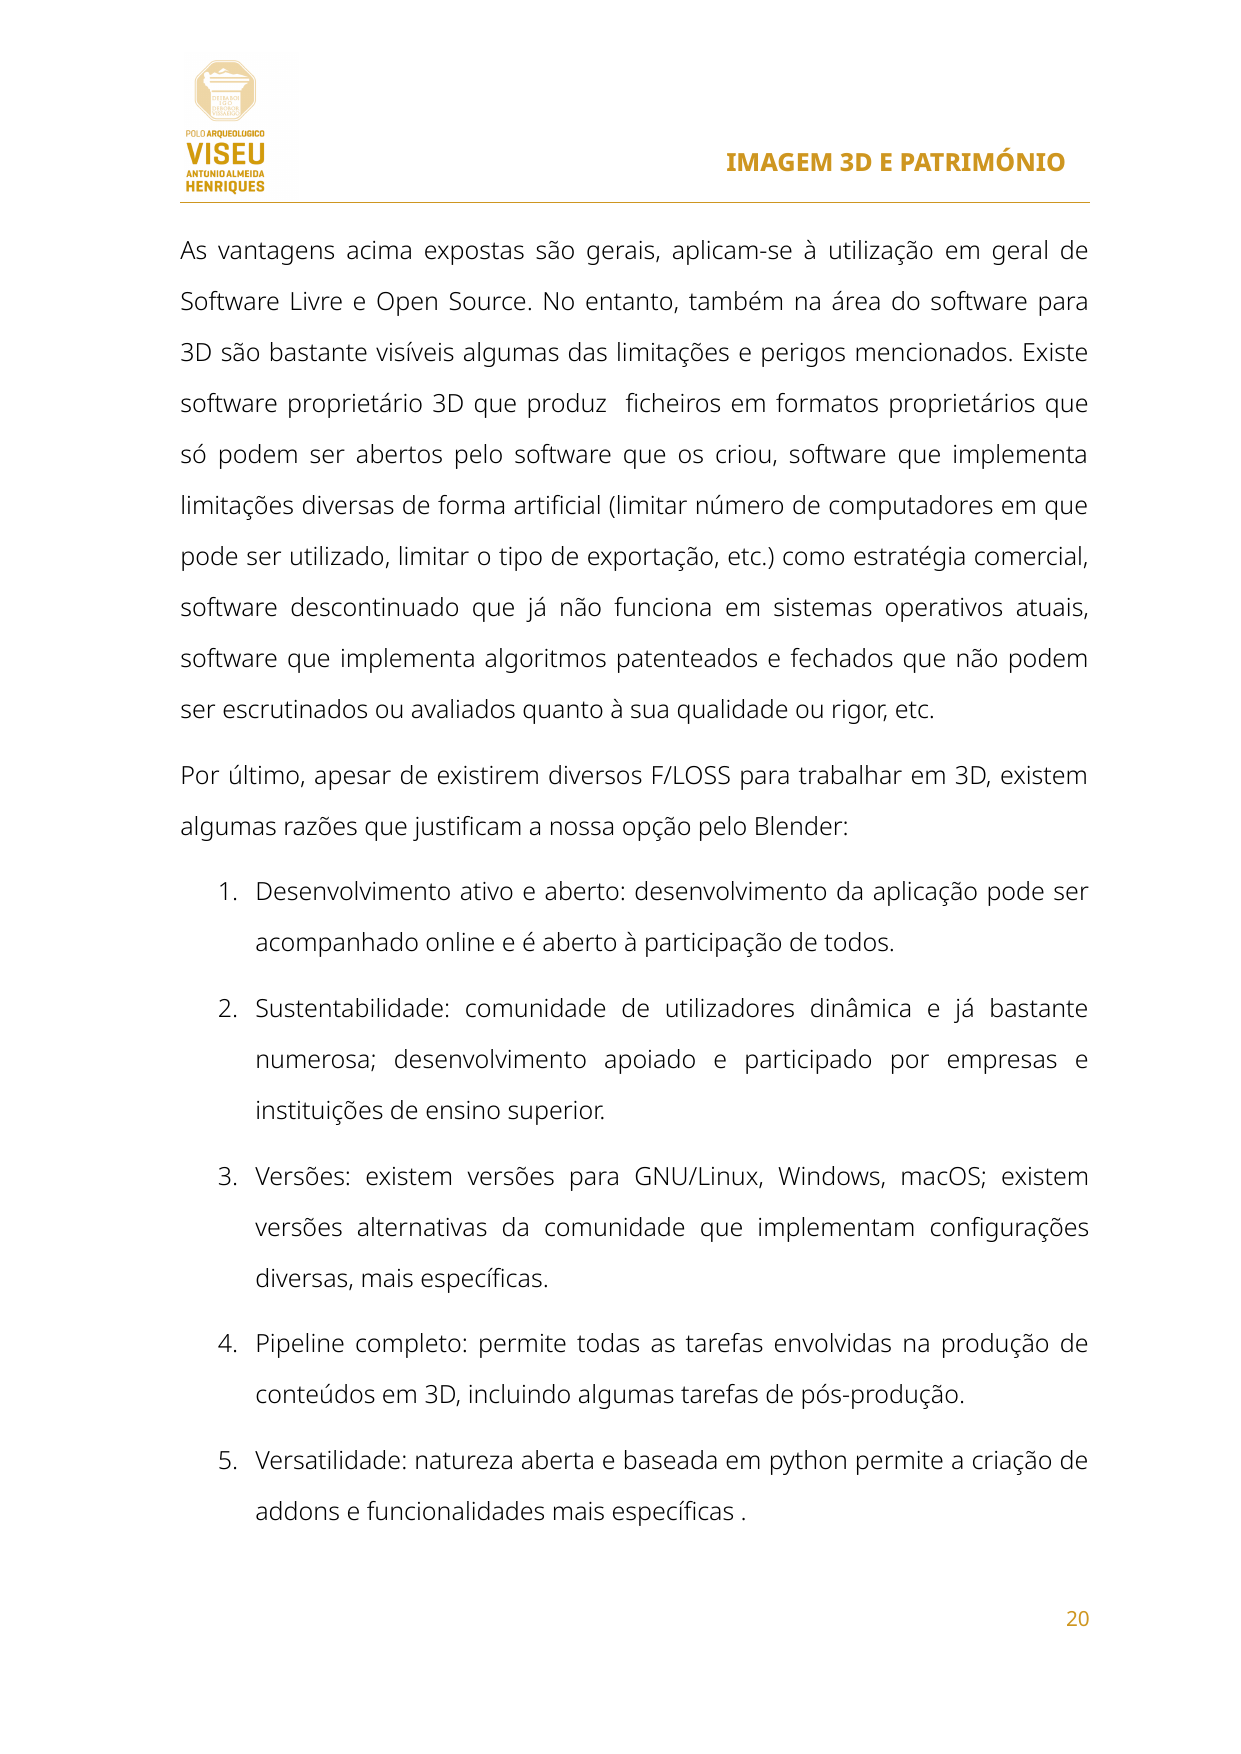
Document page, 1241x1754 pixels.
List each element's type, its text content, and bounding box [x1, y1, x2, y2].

text As vantagens acima expostas são gerais, aplicam-se à utilização em geral de Software Livre e Open Source. No entanto, também na área do software para 3D são bastante visíveis algumas das limitações e perigos mencionados. Existe software proprietário 3D que produz ficheiros em formatos proprietários que só podem ser abertos pelo software que os criou, software que implementa limitações diversas de forma artificial (limitar número de computadores em que pode ser utilizado, limitar o tipo de exportação, etc.) como estratégia comercial, software descontinuado que já não funciona em sistemas operativos atuais, software que implementa algoritmos patenteados e fechados que não podem ser escrutinados ou avaliados quanto à sua qualidade ou rigor, etc. [180, 232, 1090, 726]
list Sustentabilidade: comunidade de utilizadores dinâmica e já bastante numerosa; desenvolvimento apoiado e participado por empresas e instituições de ensino superior. [218, 991, 1090, 1127]
picture [183, 52, 299, 201]
list Desenvolvimento ativo e aberto: desenvolvimento da aplicação pode ser acompanhado online e é aberto à participação de todos. [218, 874, 1090, 959]
list Versões: existem versões para GNU/Linux, Windows, macOS; existem versões alternativas da comunidade que implementam configurações diversas, mais específicas. [218, 1158, 1090, 1294]
list Pipeline completo: permite todas as tarefas envolvidas na produção de conteúdos em 3D, incluindo algumas tarefas de pós-produção. [218, 1326, 1090, 1411]
text Por último, apesar de existirem diversos F/LOSS para trabalhar em 3D, existem algumas razões que justificam a nossa opção pelo Blender: [180, 757, 1090, 842]
list Versatilidade: natureza aberta e baseada em python permite a criação de addons e funcionalidades mais específicas . [218, 1443, 1090, 1528]
